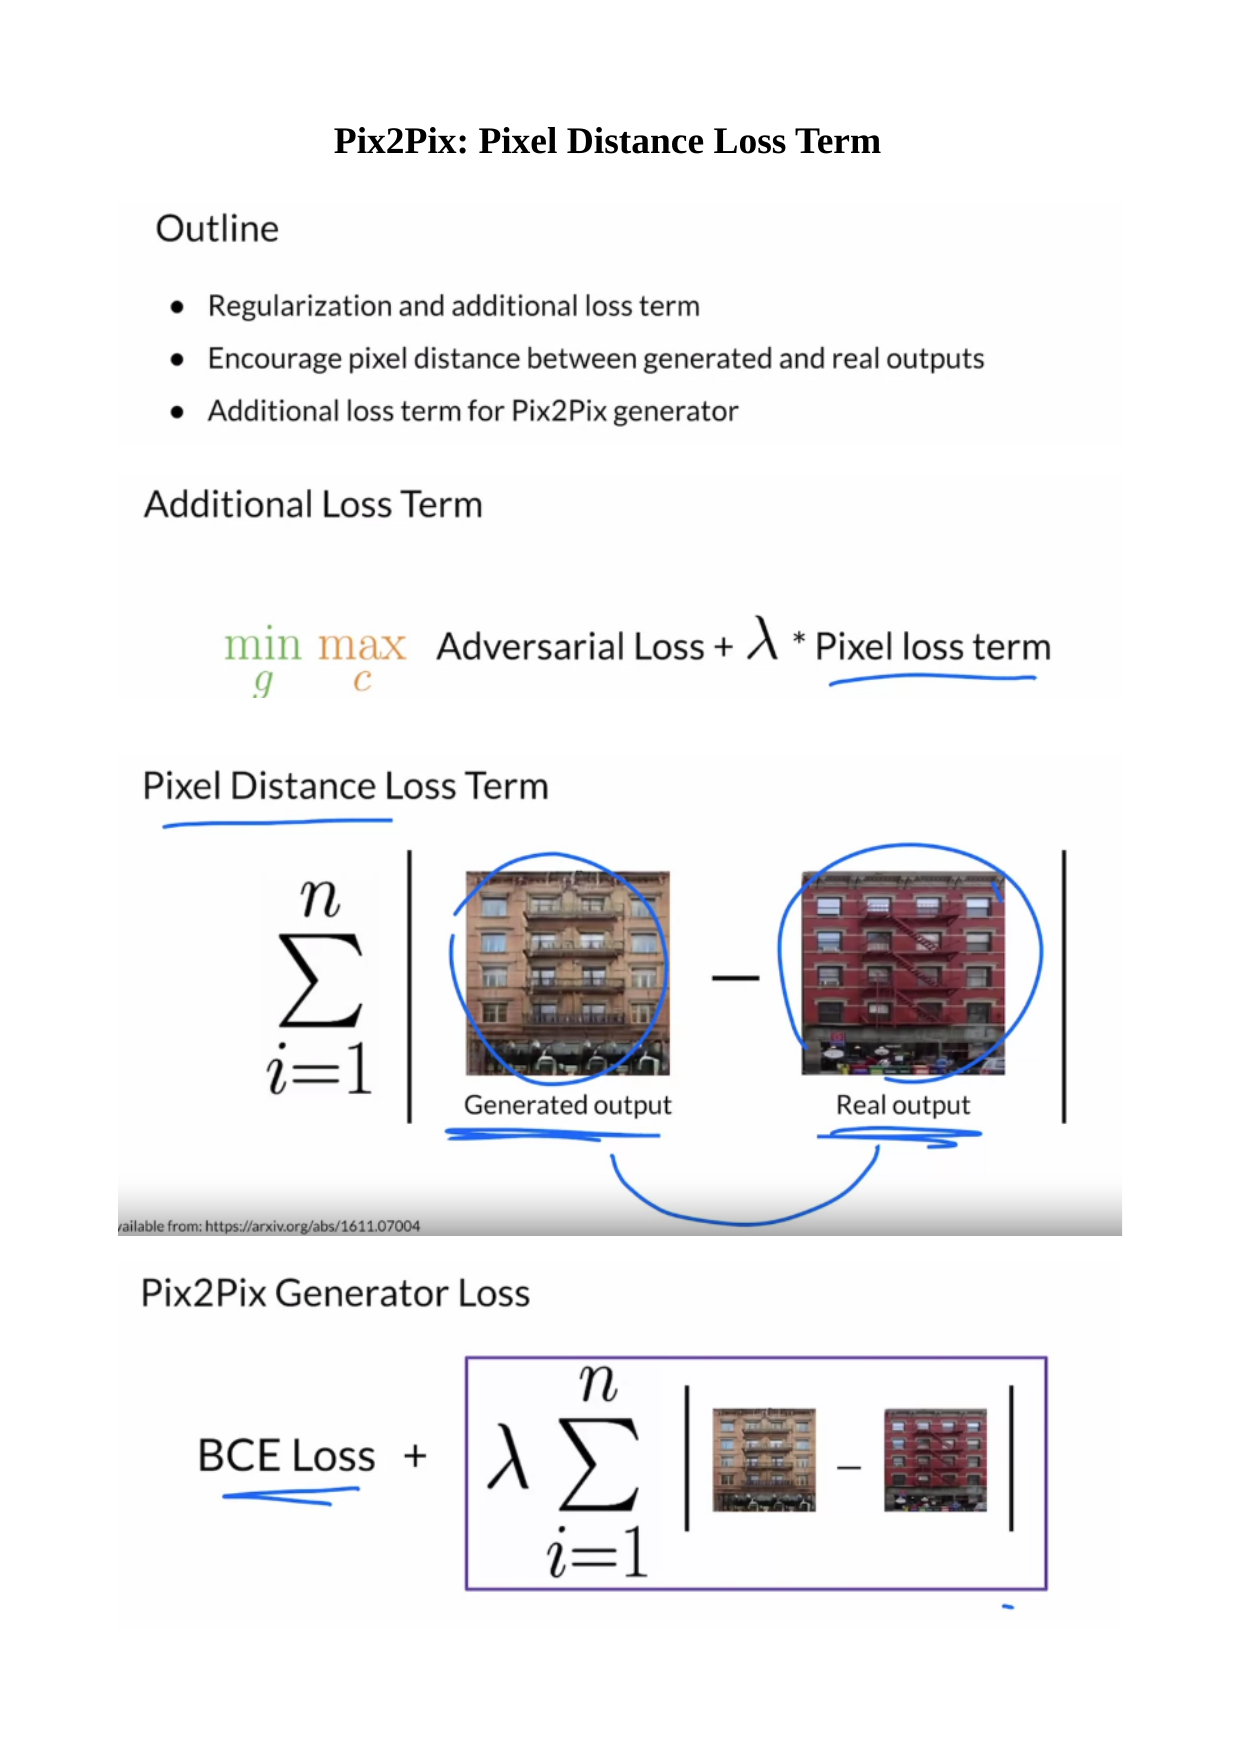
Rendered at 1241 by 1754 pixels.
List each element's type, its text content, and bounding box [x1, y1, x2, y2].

picture [118, 755, 1123, 1236]
picture [118, 202, 1123, 446]
picture [116, 1262, 1121, 1630]
subtitle Pix2Pix: Pixel Distance Loss Term [118, 118, 1122, 161]
picture [118, 474, 1123, 698]
